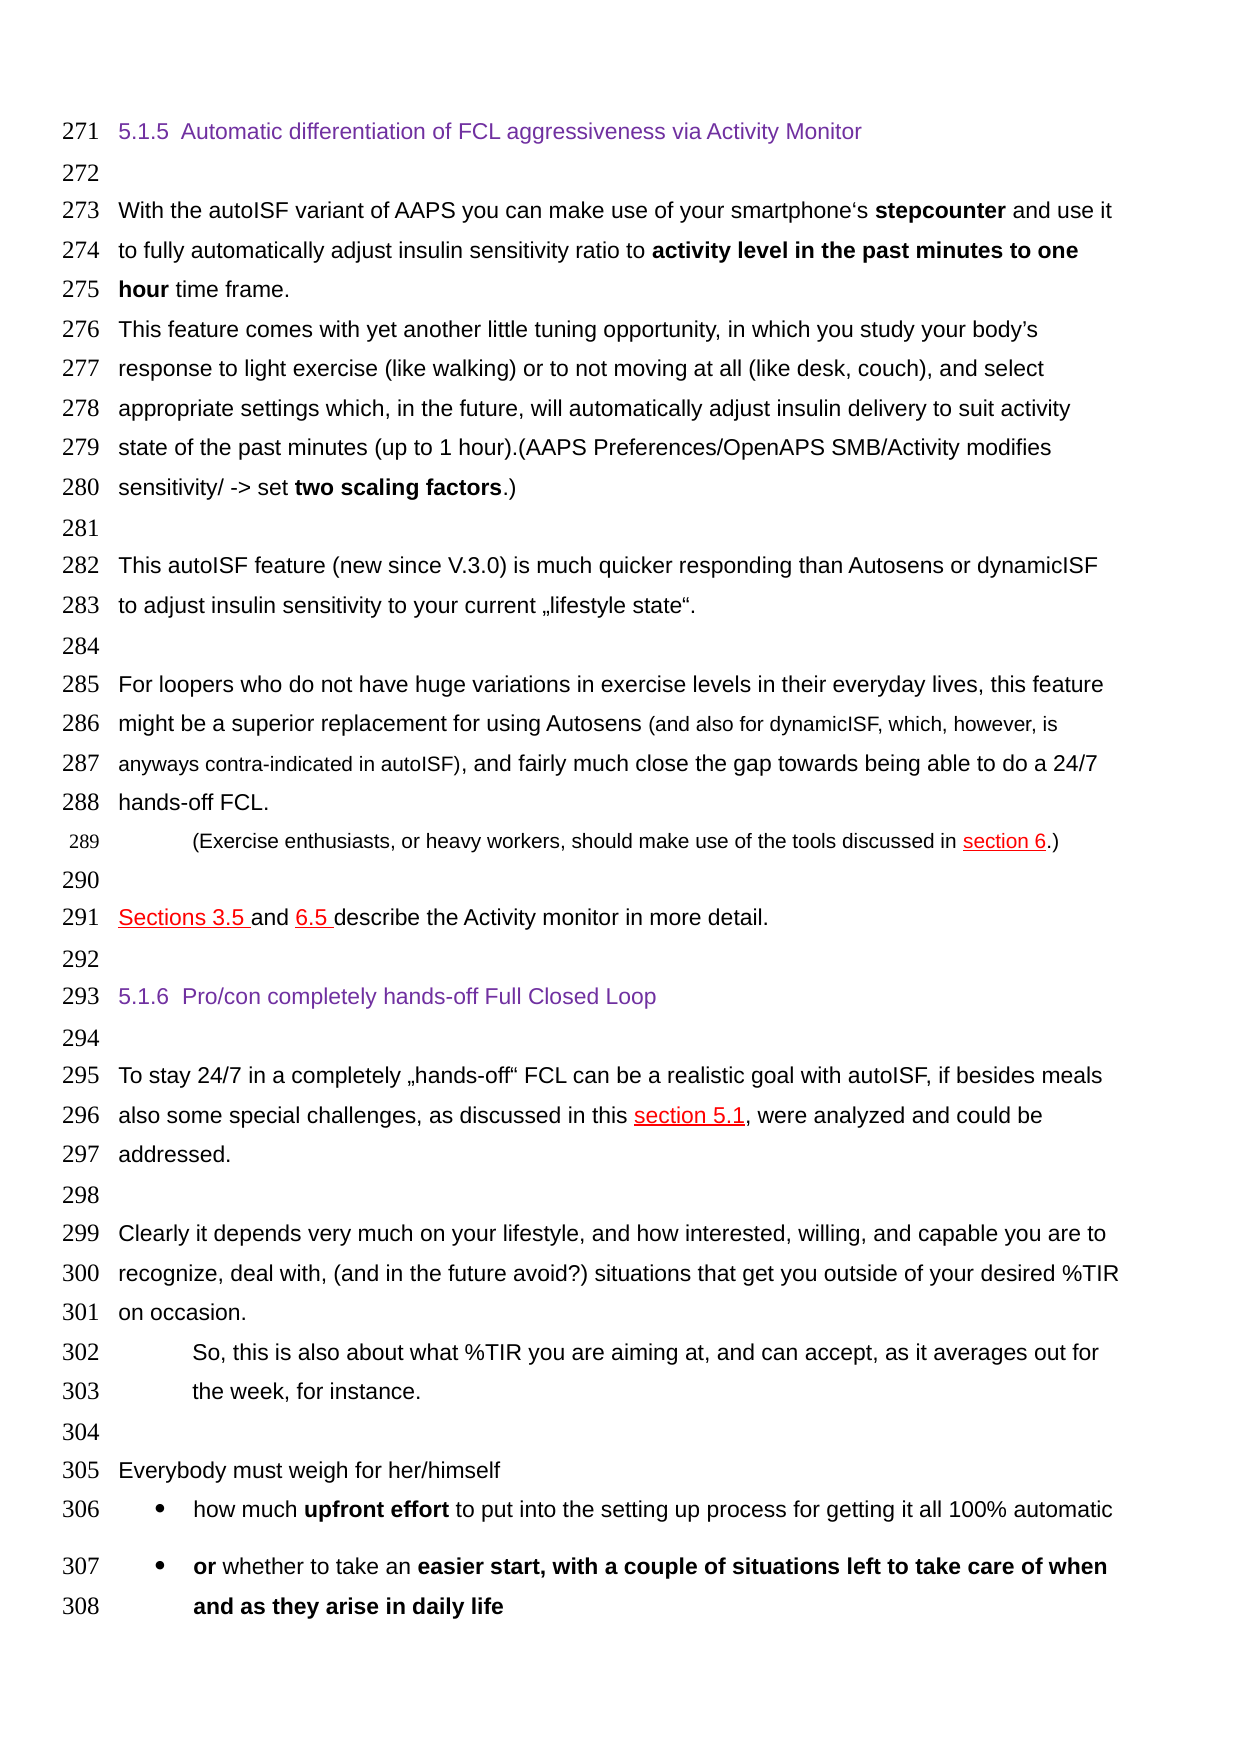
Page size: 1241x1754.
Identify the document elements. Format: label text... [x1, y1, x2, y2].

text With the autoISF variant of AAPS you can make use of your smartphone‘s stepcounter and use it to fully automatically adjust insulin sensitivity ratio to activity level in the past minutes to one hour time frame. [118, 197, 1122, 302]
text Everybody must weigh for her/himself [118, 1457, 1122, 1483]
text Sections 3.5 and 6.5 describe the Activity monitor in more detail. [118, 904, 1122, 931]
text To stay 24/7 in a completely „hands-off“ FCL can be a realistic goal with autoISF, if besides meals also some special challenges, as discussed in this section 5.1, were analyzed and could be addressed. [118, 1062, 1122, 1167]
text For loopers who do not have huge variations in exercise levels in their everyday lives, this feature might be a superior replacement for using Autosens (and also for dynamicISF, which, however, is anyways contra-indicated in autoISF), and fairly much close the gap towards being able to do a 24/7 hands-off FCL. [118, 671, 1122, 816]
text 5.1.6 Pro/con completely hands-off Full Closed Loop [118, 983, 1122, 1009]
text This autoISF feature (new since V.3.0) is much quicker responding than Autosens or dynamicISF to adjust insulin sensitivity to your current „lifestyle state“. [118, 552, 1122, 618]
list how much upfront effort to put into the setting up process for getting it all 100% automatic [156, 1496, 1122, 1523]
text So, this is also about what %TIR you are aiming at, and can accept, as it averages out for the week, for instance. [192, 1338, 1122, 1404]
text (Exercise enthusiasts, or heavy workers, should make use of the tools discussed in section 6.) [192, 829, 1122, 853]
text 5.1.5 Automatic differentiation of FCL aggressiveness via Activity Monitor [118, 118, 1122, 144]
text This feature comes with yet another little tuning opportunity, in which you study your body’s response to light exercise (like walking) or to not moving at all (like desk, couch), and select appropriate settings which, in the future, will automatically adjust insulin delivery to suit activity state of the past minutes (up to 1 hour).(AAPS Preferences/OpenAPS SMB/Activity modifies sensitivity/ -> set two scaling factors.) [118, 316, 1122, 500]
text Clearly it depends very much on your lifestyle, and how interested, willing, and capable you are to recognize, deal with, (and in the future avoid?) situations that get you outside of your desired %TIR on occasion. [118, 1220, 1122, 1325]
list or whether to take an easier start, with a couple of situations left to take care of when and as they arise in daily life [156, 1553, 1122, 1620]
